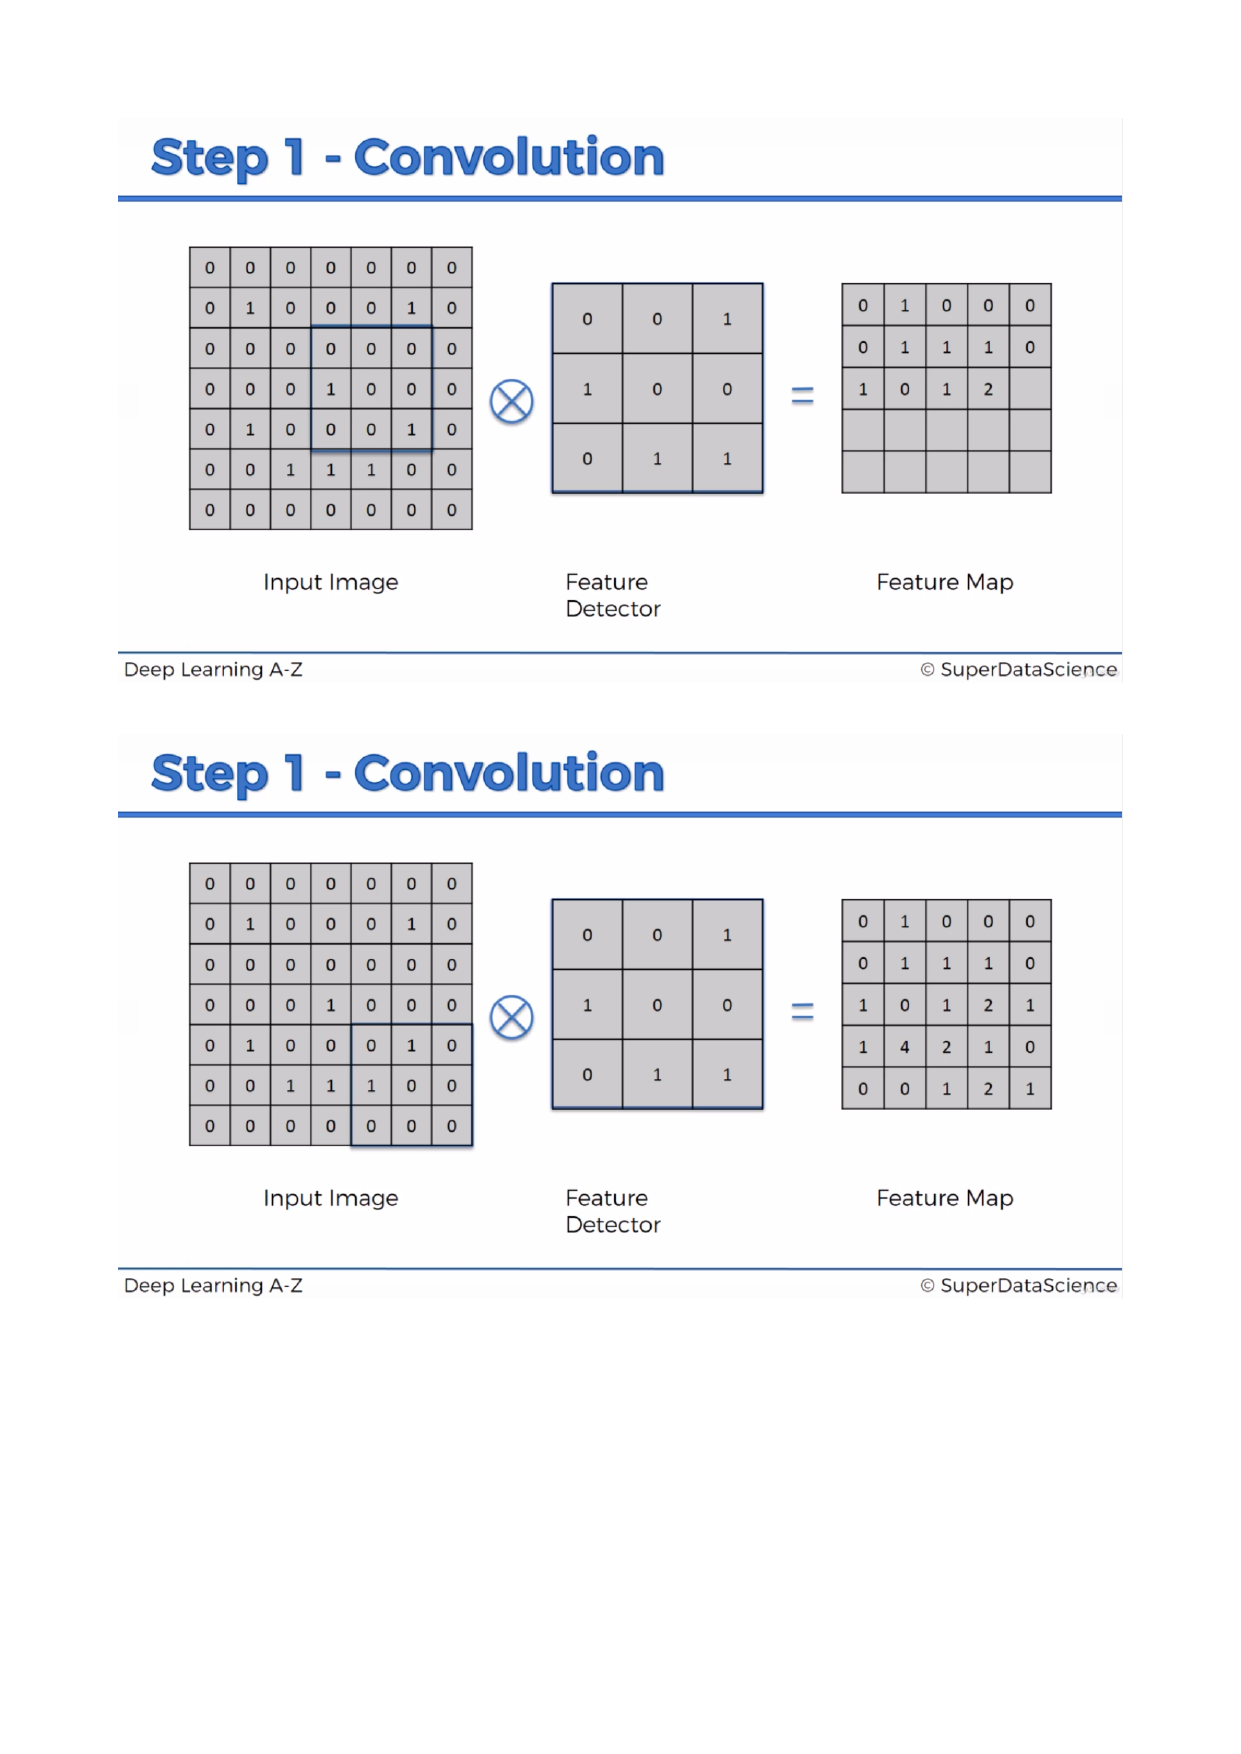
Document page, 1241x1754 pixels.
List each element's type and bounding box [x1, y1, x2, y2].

picture [118, 118, 1123, 683]
picture [118, 734, 1123, 1299]
